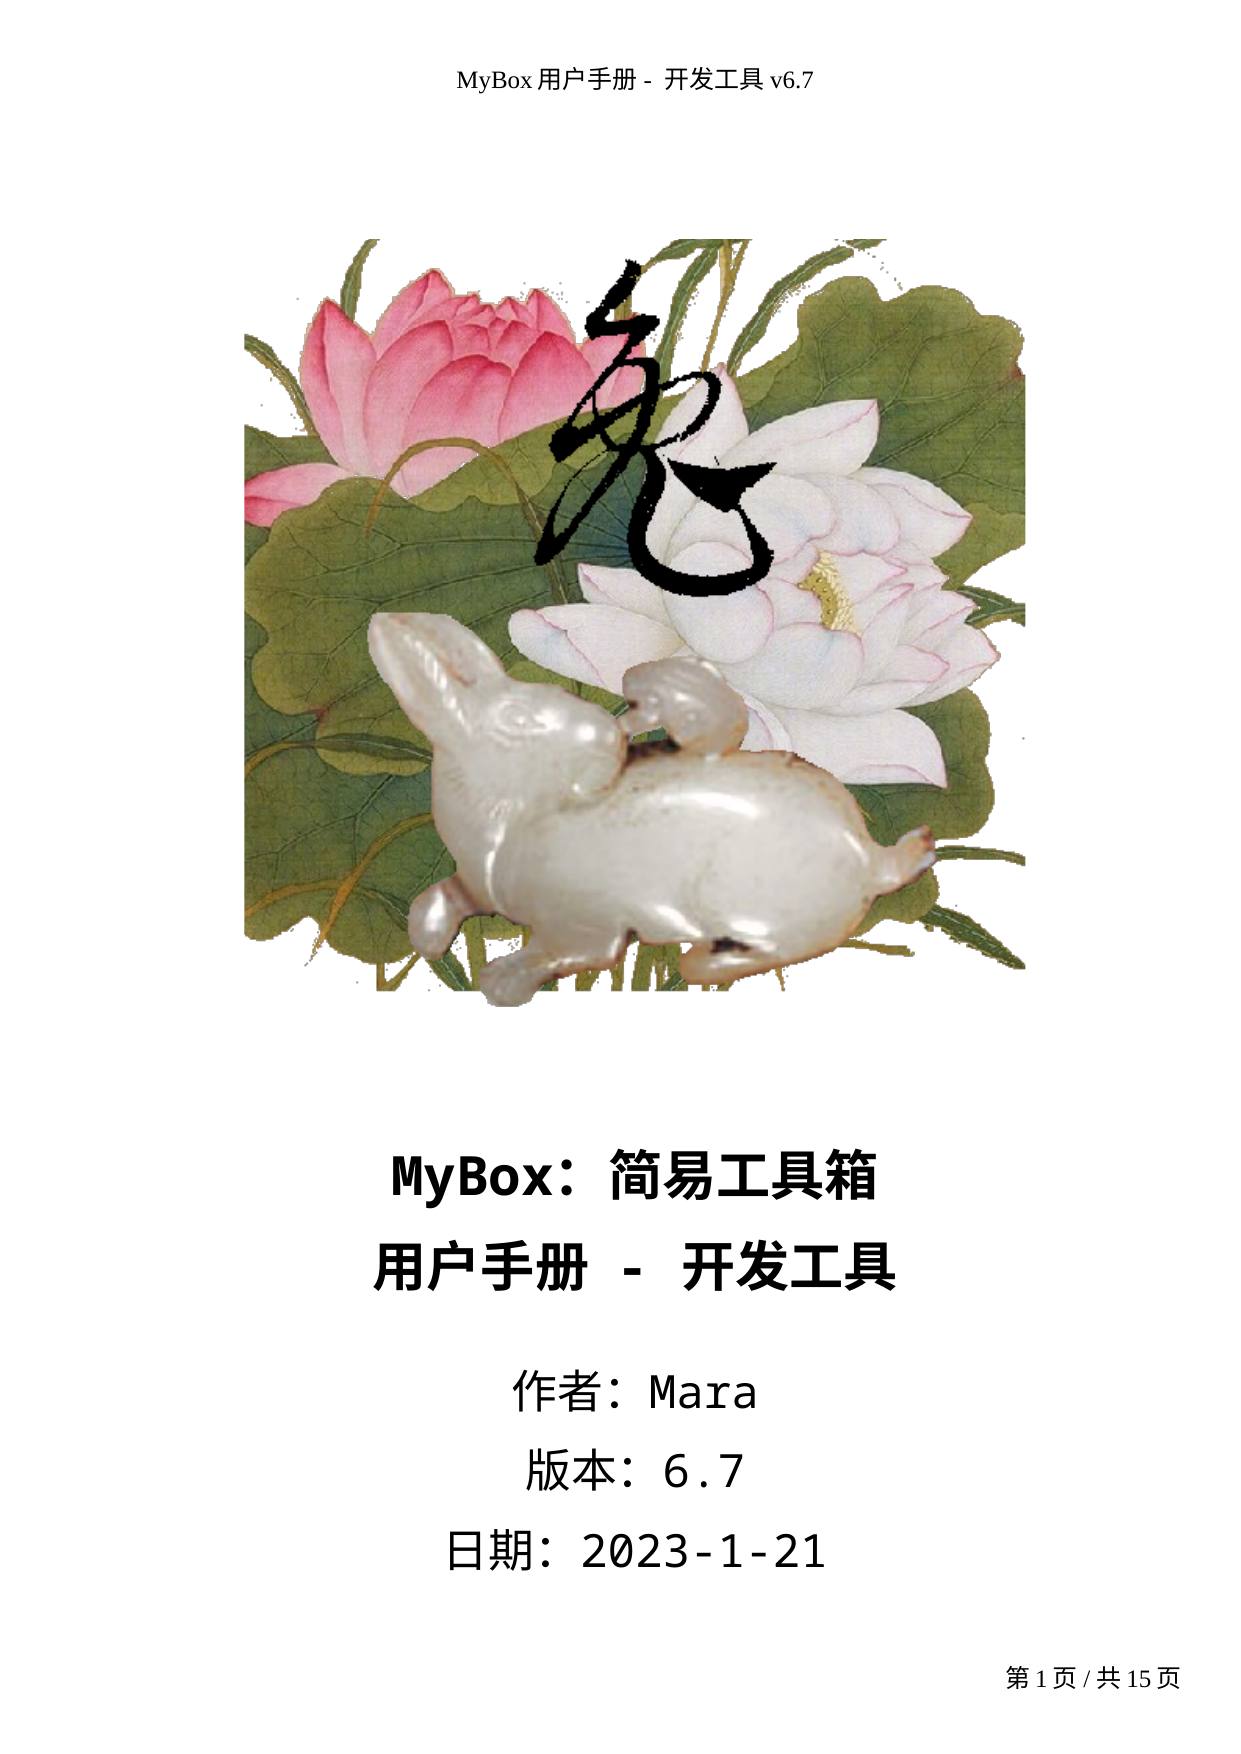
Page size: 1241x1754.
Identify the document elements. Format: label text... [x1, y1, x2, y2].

text 版本：6.7 [88, 1435, 1181, 1501]
text 用户手册 - 开发工具 [88, 1223, 1181, 1302]
text 日期：2023-1-21 [88, 1514, 1181, 1580]
picture [244, 239, 1026, 1021]
text 作者：Mara [88, 1356, 1181, 1422]
subtitle MyBox：简易工具箱 [88, 1132, 1181, 1211]
